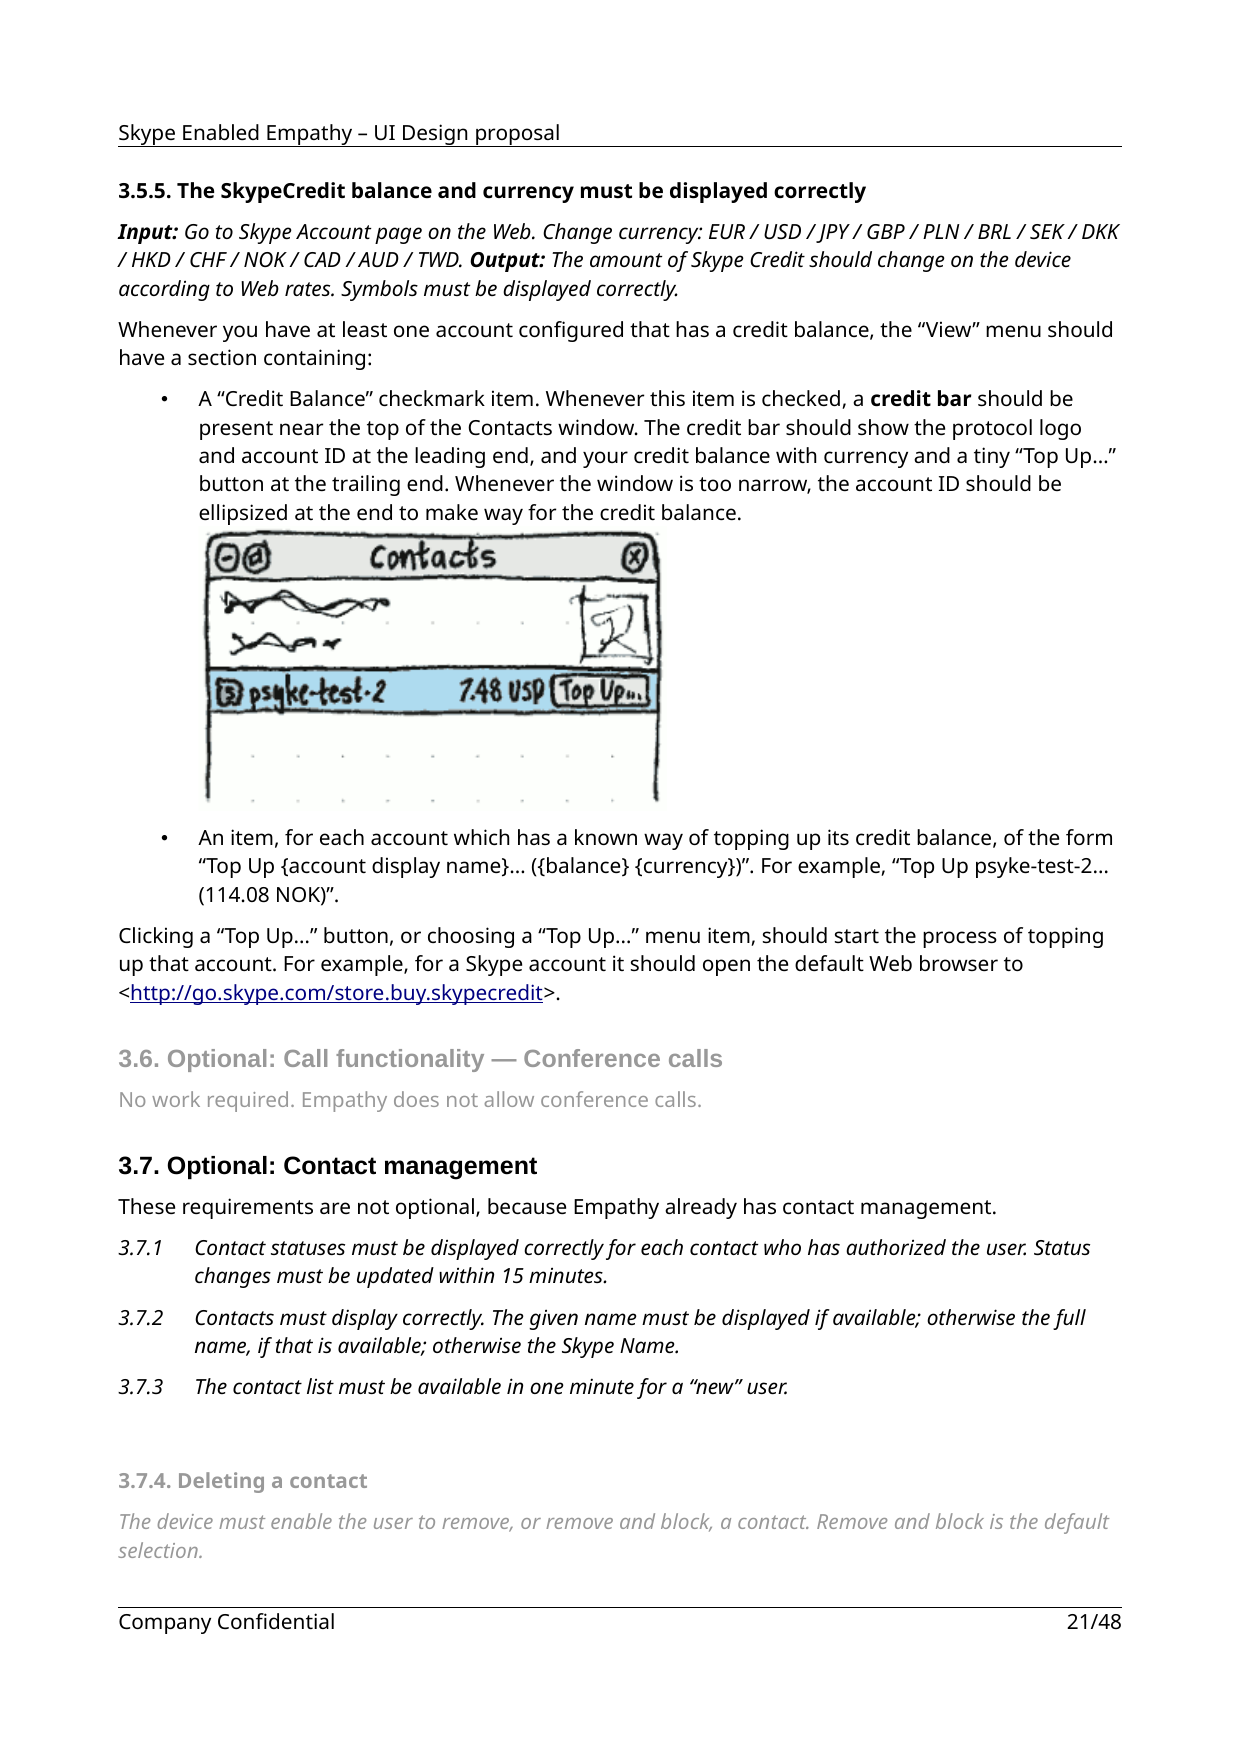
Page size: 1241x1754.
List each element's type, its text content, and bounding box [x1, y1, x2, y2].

table_cell Contacts must display correctly. The given name must be displayed if available; otherwise the full name, if that is available; otherwise the Skype Name. [194, 1303, 1122, 1372]
text Clicking a “Top Up…” button, or choosing a “Top Up…” menu item, should start the process of topping up that account. For example, for a Skype account it should open the default Web browser to <http://go.skype.com/store.buy.skypecredit>. [118, 921, 1122, 1006]
table_cell 3.7.2 [118, 1303, 194, 1372]
text Input: Go to Skype Account page on the Web. Change currency: EUR / USD / JPY / GBP / PLN / BRL / SEK / DKK / HKD / CHF / NOK / CAD / AUD / TWD. Output: The amount of Skype Credit should change on the device according to Web rates. Symbols must be displayed correctly. [118, 217, 1122, 302]
subtitle 3.5.5. The SkypeCredit balance and currency must be displayed correctly [118, 176, 1122, 204]
list A “Credit Balance” checkmark item. Whenever this item is checked, a credit bar should be present near the top of the Contacts window. The credit bar should show the protocol logo and account ID at the leading end, and your credit balance with currency and a tiny “Top Up…” button at the trailing end. Whenever the window is too narrow, the account ID should be ellipsized at the end to make way for the credit balance. [161, 384, 1122, 811]
list An item, for each account which has a known way of topping up its credit balance, of the form “Top Up {account display name}… ({balance} {currency})”. For example, “Top Up psyke-test-2… (114.08 NOK)”. [161, 823, 1122, 908]
text These requirements are not optional, because Empathy already has contact management. [118, 1192, 1122, 1221]
table_cell The contact list must be available in one minute for a “new” user. [194, 1372, 1122, 1413]
text No work required. Empathy does not allow conference calls. [118, 1085, 1122, 1113]
table_header 3.7.1 [118, 1233, 194, 1303]
subtitle 3.7.4. Deleting a contact [118, 1467, 1122, 1495]
text Whenever you have at least one account configured that has a credit balance, the “View” menu should have a section containing: [118, 315, 1122, 372]
text The device must enable the user to remove, or remove and block, a contact. Remove and block is the default selection. [118, 1507, 1122, 1564]
subtitle 3.6. Optional: Call functionality — Conference calls [118, 1044, 1122, 1073]
table_cell 3.7.3 [118, 1372, 194, 1413]
subtitle 3.7. Optional: Contact management [118, 1151, 1122, 1180]
table_header Contact statuses must be displayed correctly for each contact who has authorized the user. Status changes must be updated within 15 minutes. [194, 1233, 1122, 1303]
picture [198, 526, 668, 811]
